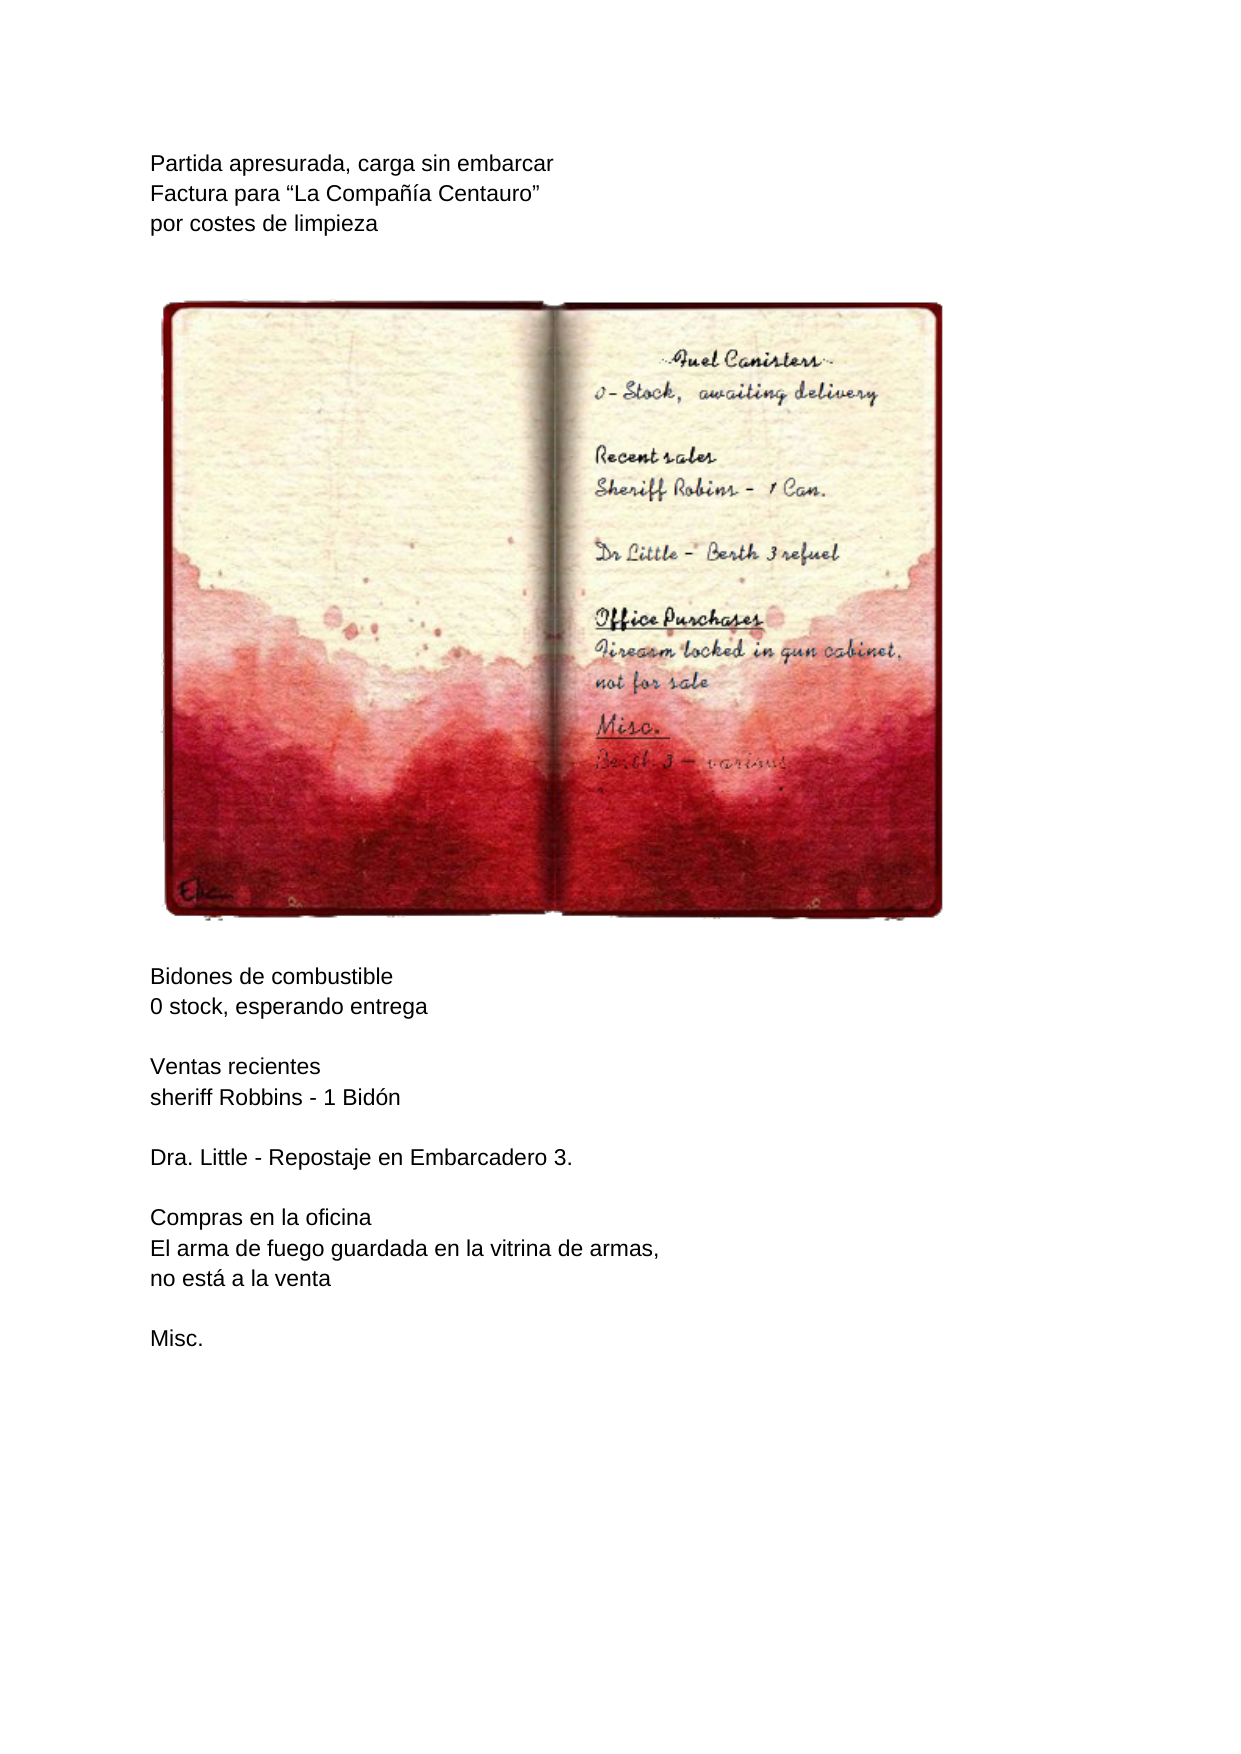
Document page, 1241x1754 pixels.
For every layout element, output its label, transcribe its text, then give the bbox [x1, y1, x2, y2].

text sheriff Robbins - 1 Bidón [150, 1083, 1090, 1110]
text Partida apresurada, carga sin embarcar [150, 150, 1090, 176]
text Factura para “La Compañía Centauro” [150, 180, 1090, 207]
text El arma de fuego guardada en la vitrina de armas, [150, 1234, 1090, 1261]
text Ventas recientes [150, 1053, 1090, 1079]
text Misc. [150, 1325, 1090, 1351]
text Compras en la oficina [150, 1204, 1090, 1231]
picture [150, 270, 957, 929]
text Bidones de combustible [150, 963, 1090, 989]
text no está a la venta [150, 1265, 1090, 1291]
text por costes de limpieza [150, 210, 1090, 237]
text Dra. Little - Repostaje en Embarcadero 3. [150, 1144, 1090, 1170]
text 0 stock, esperando entrega [150, 993, 1090, 1019]
